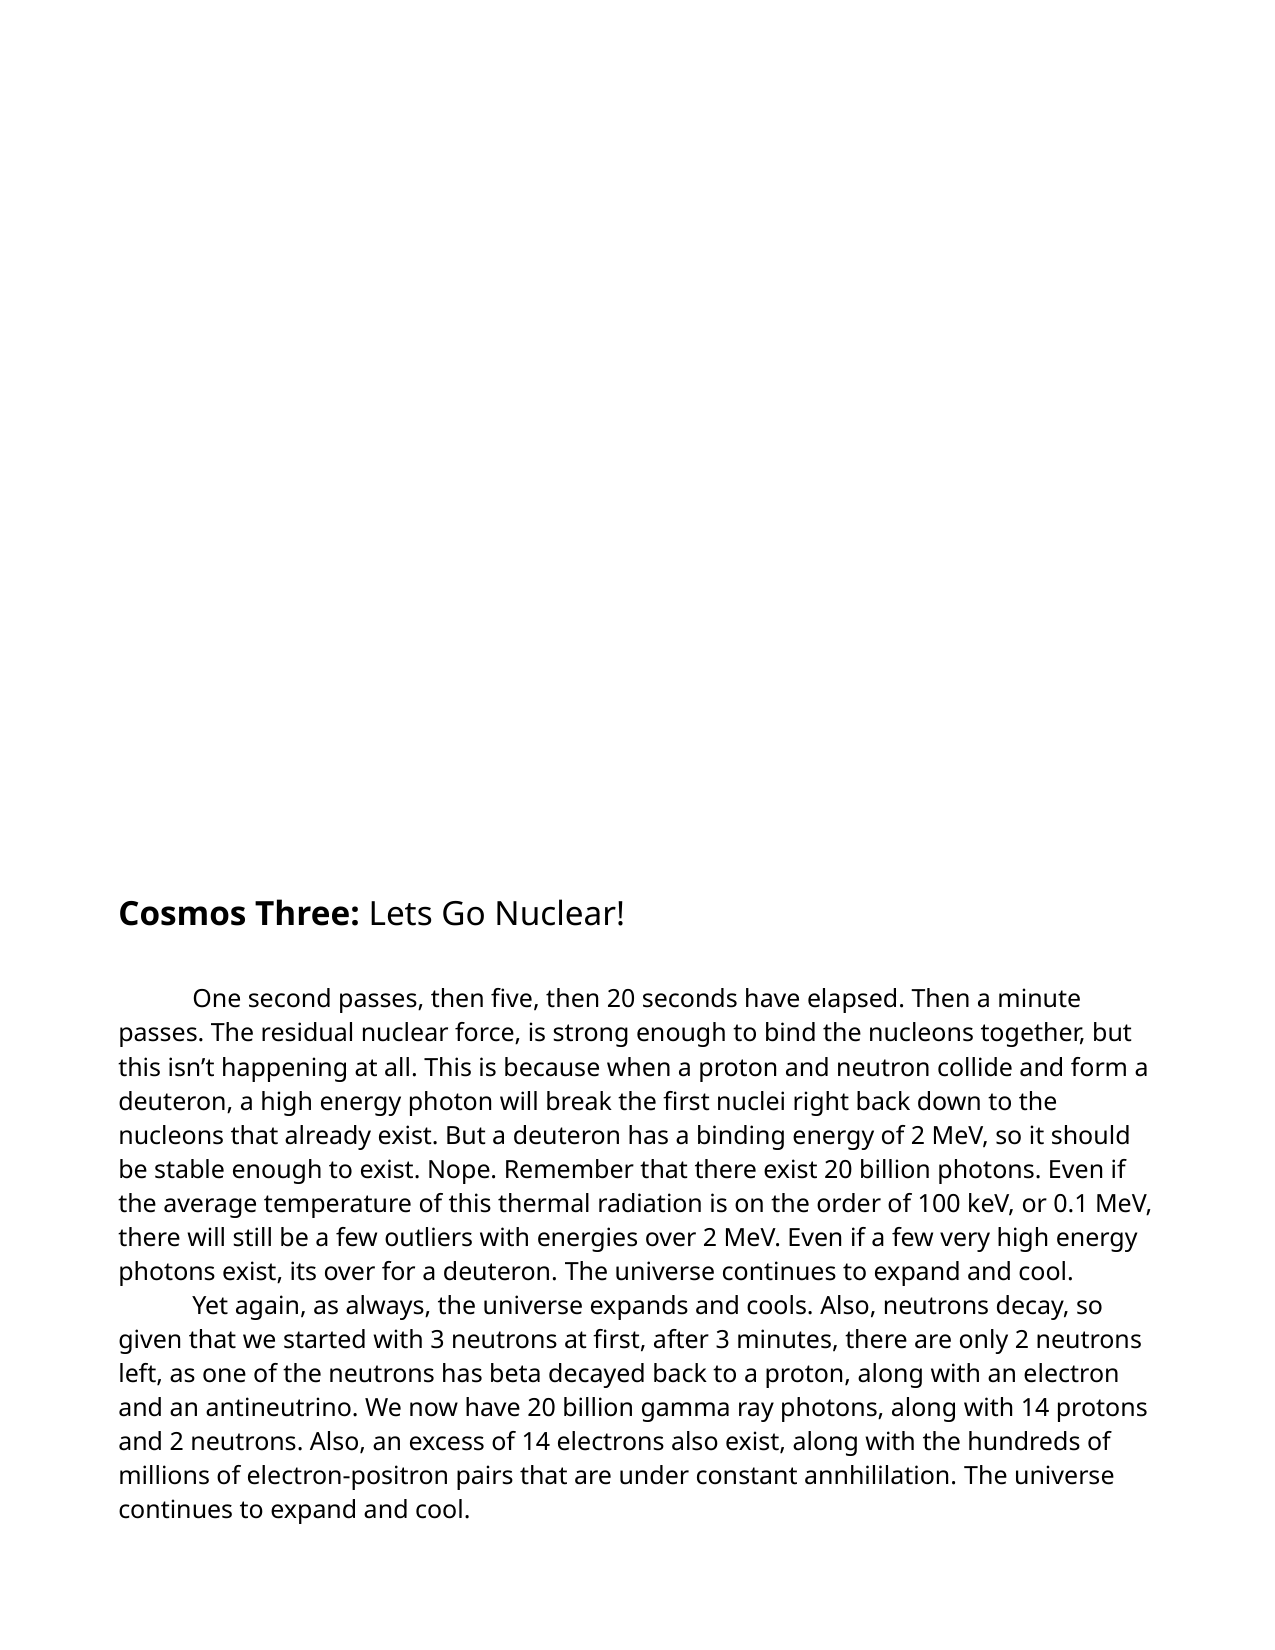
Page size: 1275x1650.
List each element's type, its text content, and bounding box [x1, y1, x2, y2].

text One second passes, then five, then 20 seconds have elapsed. Then a minute passes. The residual nuclear force, is strong enough to bind the nucleons together, but this isn’t happening at all. This is because when a proton and neutron collide and form a deuteron, a high energy photon will break the first nuclei right back down to the nucleons that already exist. But a deuteron has a binding energy of 2 MeV, so it should be stable enough to exist. Nope. Remember that there exist 20 billion photons. Even if the average temperature of this thermal radiation is on the order of 100 keV, or 0.1 MeV, there will still be a few outliers with energies over 2 MeV. Even if a few very high energy photons exist, its over for a deuteron. The universe continues to expand and cool. [118, 981, 1157, 1288]
text Cosmos Three: Lets Go Nuclear! [118, 890, 1157, 936]
text Yet again, as always, the universe expands and cools. Also, neutrons decay, so given that we started with 3 neutrons at first, after 3 minutes, there are only 2 neutrons left, as one of the neutrons has beta decayed back to a proton, along with an electron and an antineutrino. We now have 20 billion gamma ray photons, along with 14 protons and 2 neutrons. Also, an excess of 14 electrons also exist, along with the hundreds of millions of electron-positron pairs that are under constant annhililation. The universe continues to expand and cool. [118, 1288, 1157, 1526]
